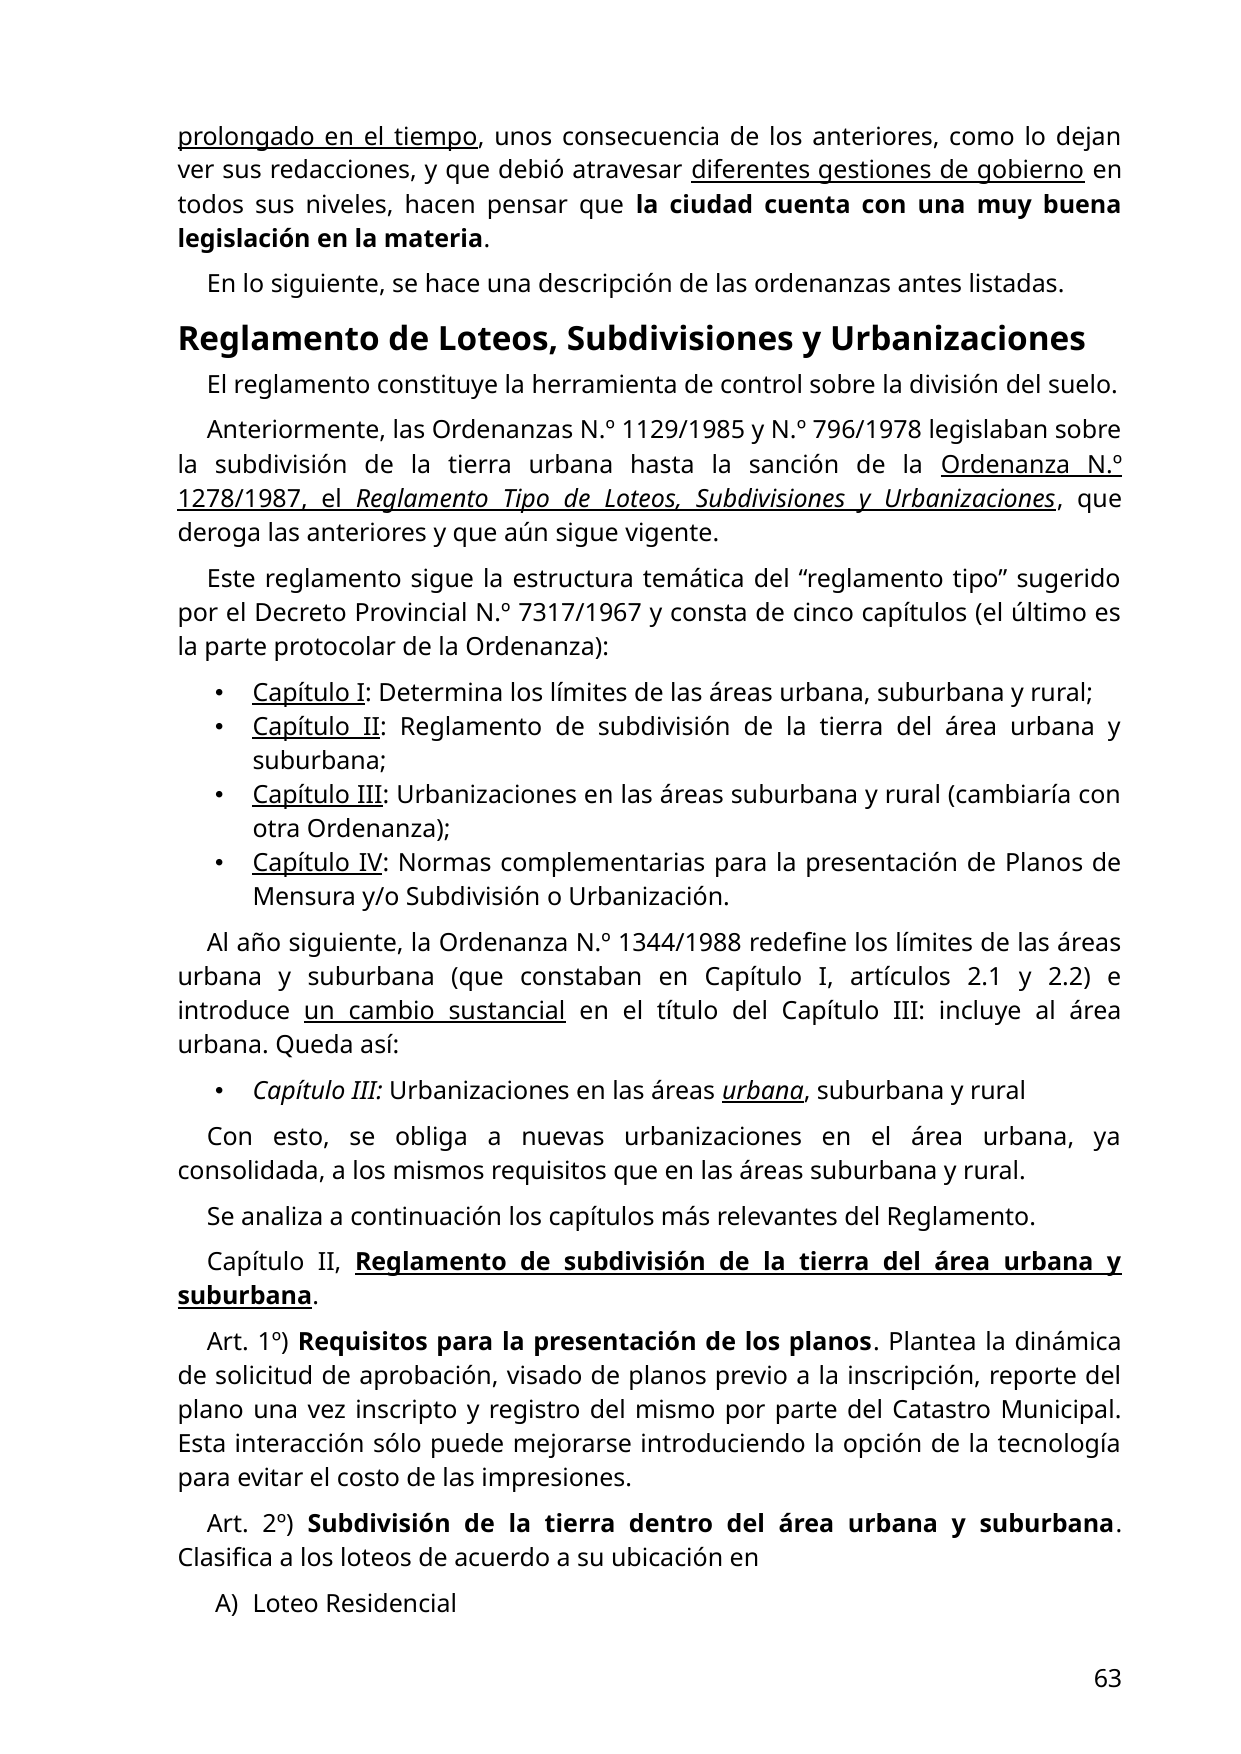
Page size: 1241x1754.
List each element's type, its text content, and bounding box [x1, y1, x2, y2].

list Loteo Residencial [215, 1586, 1122, 1620]
text Se analiza a continuación los capítulos más relevantes del Reglamento. [177, 1198, 1122, 1232]
text Con esto, se obliga a nuevas urbanizaciones en el área urbana, ya consolidada, a los mismos requisitos que en las áreas suburbana y rural. [177, 1118, 1122, 1186]
list Capítulo IV: Normas complementarias para la presentación de Planos de Mensura y/o Subdivisión o Urbanización. [215, 844, 1122, 913]
text Art. 1º) Requisitos para la presentación de los planos. Plantea la dinámica de solicitud de aprobación, visado de planos previo a la inscripción, reporte del plano una vez inscripto y registro del mismo por parte del Catastro Municipal. Esta interacción sólo puede mejorarse introduciendo la opción de la tecnología para evitar el costo de las impresiones. [177, 1324, 1122, 1494]
text En lo siguiente, se hace una descripción de las ordenanzas antes listadas. [177, 266, 1122, 300]
text Anteriormente, las Ordenanzas N.º 1129/1985 y N.º 796/1978 legislaban sobre la subdivisión de la tierra urbana hasta la sanción de la Ordenanza N.º 1278/1987, el Reglamento Tipo de Loteos, Subdivisiones y Urbanizaciones, que deroga las anteriores y que aún sigue vigente. [177, 412, 1122, 548]
list Capítulo I: Determina los límites de las áreas urbana, suburbana y rural; [215, 674, 1122, 708]
text Este reglamento sigue la estructura temática del “reglamento tipo” sugerido por el Decreto Provincial N.º 7317/1967 y consta de cinco capítulos (el último es la parte protocolar de la Ordenanza): [177, 560, 1122, 662]
list Capítulo III: Urbanizaciones en las áreas urbana, suburbana y rural [215, 1072, 1122, 1106]
text Al año siguiente, la Ordenanza N.º 1344/1988 redefine los límites de las áreas urbana y suburbana (que constaban en Capítulo I, artículos 2.1 y 2.2) e introduce un cambio sustancial en el título del Capítulo III: incluye al área urbana. Queda así: [177, 924, 1122, 1061]
text El reglamento constituye la herramienta de control sobre la división del suelo. [177, 366, 1122, 400]
list Capítulo III: Urbanizaciones en las áreas suburbana y rural (cambiaría con otra Ordenanza); [215, 776, 1122, 844]
list Capítulo II: Reglamento de subdivisión de la tierra del área urbana y suburbana; [215, 708, 1122, 776]
subtitle Reglamento de Loteos, Subdivisiones y Urbanizaciones [177, 315, 1122, 360]
text Capítulo II, Reglamento de subdivisión de la tierra del área urbana y suburbana. [177, 1244, 1122, 1312]
text Art. 2º) Subdivisión de la tierra dentro del área urbana y suburbana. Clasifica a los loteos de acuerdo a su ubicación en [177, 1506, 1122, 1574]
text prolongado en el tiempo, unos consecuencia de los anteriores, como lo dejan ver sus redacciones, y que debió atravesar diferentes gestiones de gobierno en todos sus niveles, hacen pensar que la ciudad cuenta con una muy buena legislación en la materia. [177, 118, 1122, 254]
